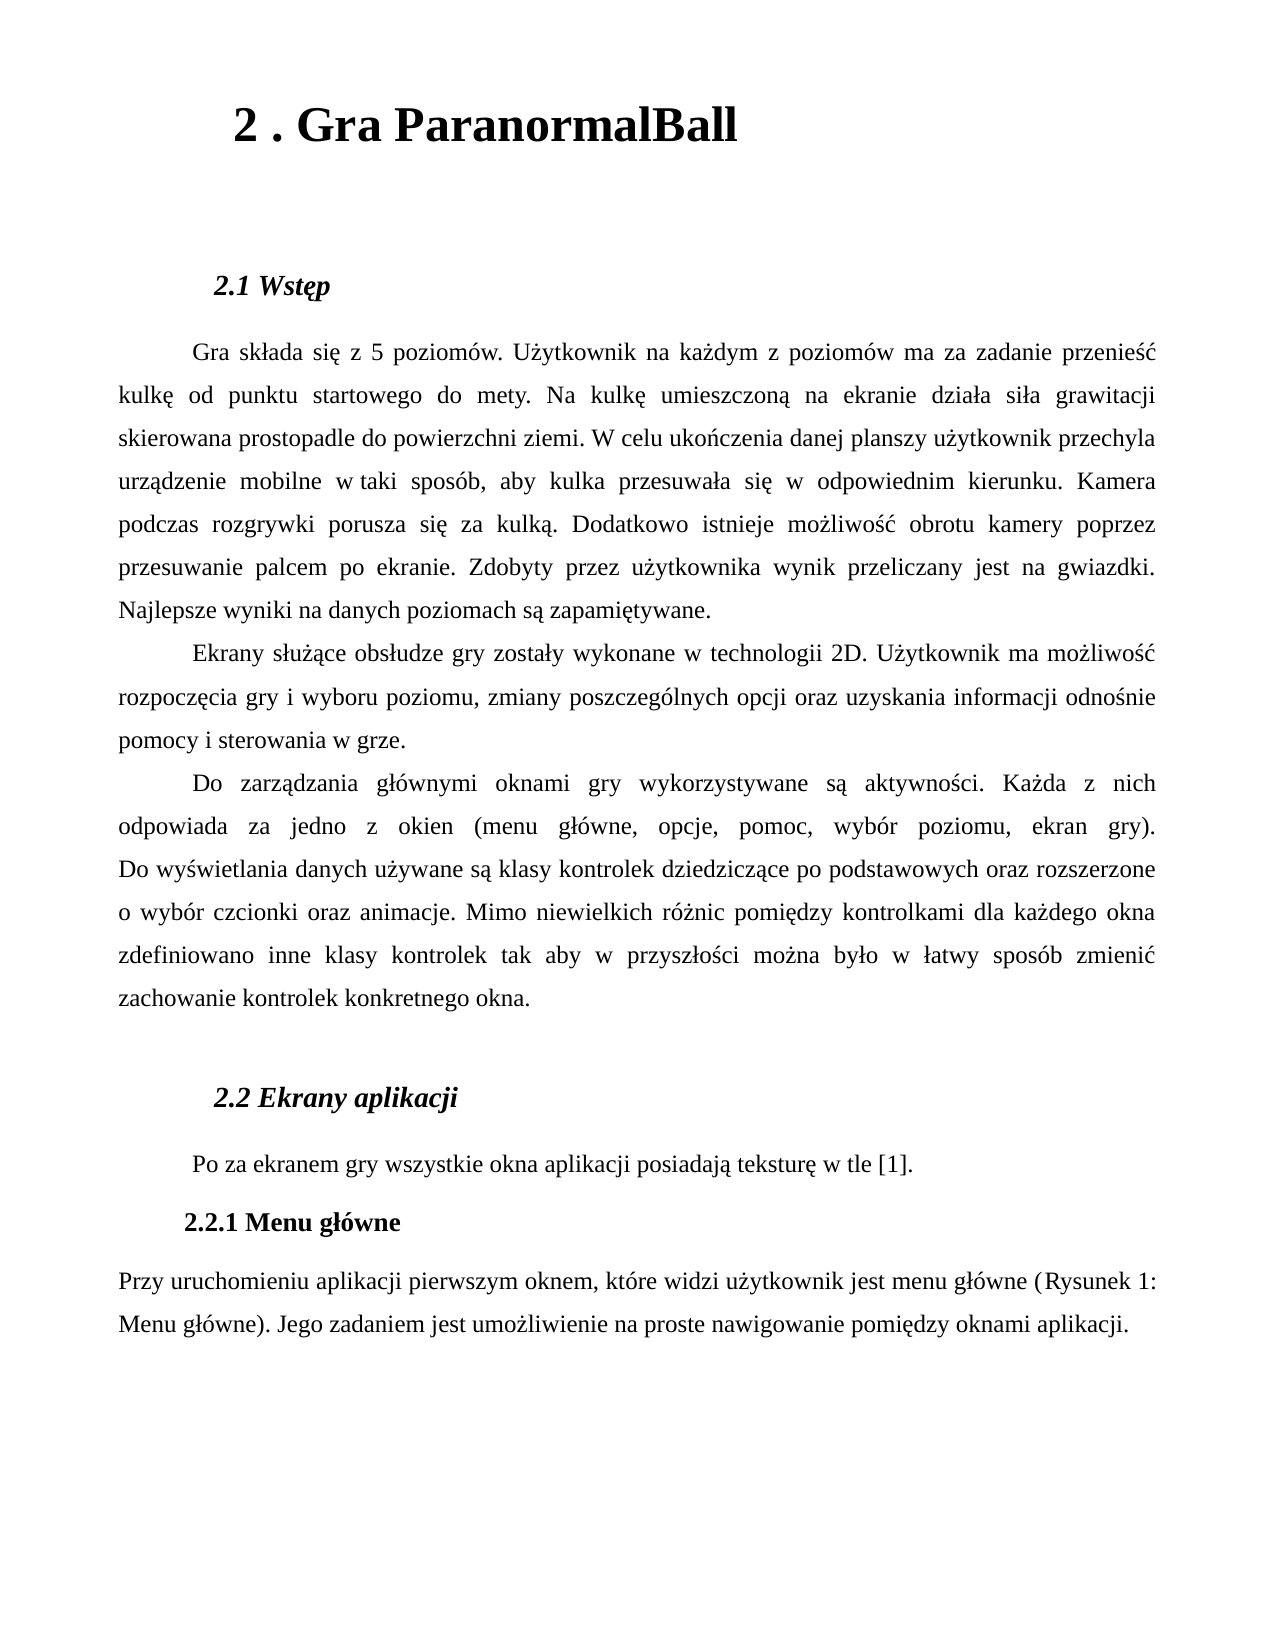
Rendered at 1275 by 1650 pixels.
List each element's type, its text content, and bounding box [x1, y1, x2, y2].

text Przy uruchomieniu aplikacji pierwszym oknem, które widzi użytkownik jest menu główne (Rysunek 1: Menu główne). Jego zadaniem jest umożliwienie na proste nawigowanie pomiędzy oknami aplikacji. [118, 1266, 1157, 1338]
subtitle Menu główne [177, 1206, 1157, 1237]
text Po za ekranem gry wszystkie okna aplikacji posiadają teksturę w tle [1]. [192, 1149, 1157, 1178]
text Do zarządzania głównymi oknami gry wykorzystywane są aktywności. Każda z nich odpowiada za jedno z okien (menu główne, opcje, pomoc, wybór poziomu, ekran gry). Do wyświetlania danych używane są klasy kontrolek dziedziczące po podstawowych oraz rozszerzone o wybór czcionki oraz animacje. Mimo niewielkich różnic pomiędzy kontrolkami dla każdego okna zdefiniowano inne klasy kontrolek tak aby w przyszłości można było w łatwy sposób zmienić zachowanie kontrolek konkretnego okna. [118, 768, 1157, 1012]
text Gra składa się z 5 poziomów. Użytkownik na każdym z poziomów ma za zadanie przenieść kulkę od punktu startowego do mety. Na kulkę umieszczoną na ekranie działa siła grawitacji skierowana prostopadle do powierzchni ziemi. W celu ukończenia danej planszy użytkownik przechyla urządzenie mobilne w taki sposób, aby kulka przesuwała się w odpowiednim kierunku. Kamera podczas rozgrywki porusza się za kulką. Dodatkowo istnieje możliwość obrotu kamery poprzez przesuwanie palcem po ekranie. Zdobyty przez użytkownika wynik przeliczany jest na gwiazdki. Najlepsze wyniki na danych poziomach są zapamiętywane. [118, 337, 1157, 624]
subtitle Wstęp [207, 268, 1157, 302]
text Ekrany służące obsłudze gry zostały wykonane w technologii 2D. Użytkownik ma możliwość rozpoczęcia gry i wyboru poziomu, zmiany poszczególnych opcji oraz uzyskania informacji odnośnie pomocy i sterowania w grze. [118, 638, 1157, 753]
subtitle . Gra ParanormalBall [221, 94, 1157, 152]
subtitle Ekrany aplikacji [207, 1080, 1157, 1114]
